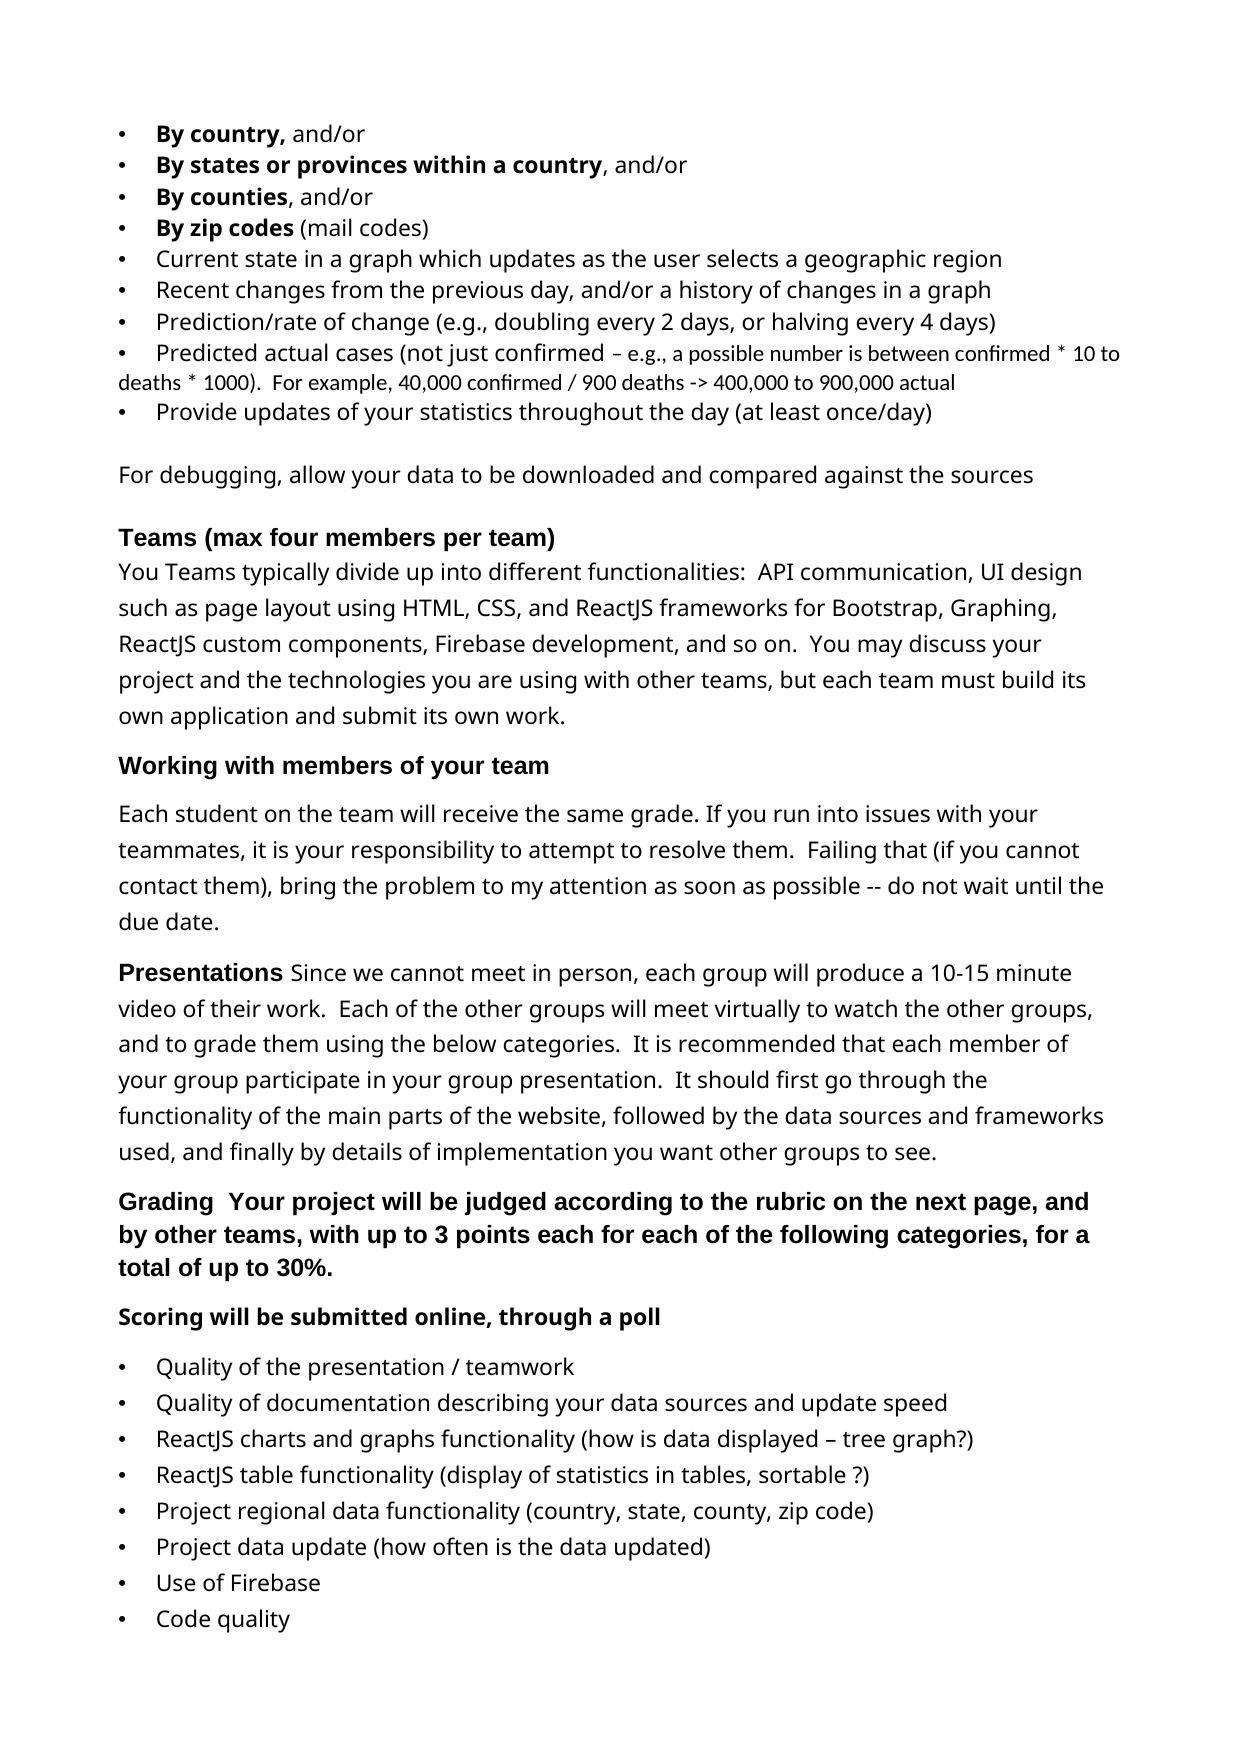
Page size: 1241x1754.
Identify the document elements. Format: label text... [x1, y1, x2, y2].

text Grading Your project will be judged according to the rubric on the next page, and by other teams, with up to 3 points each for each of the following categories, for a total of up to 30%. [118, 1187, 1122, 1282]
text Teams (max four members per team) You Teams typically divide up into different functionalities: API communication, UI design such as page layout using HTML, CSS, and ReactJS frameworks for Bootstrap, Graphing, ReactJS custom components, Firebase development, and so on. You may discuss your project and the technologies you are using with other teams, but each team must build its own application and submit its own work. [118, 490, 1122, 731]
list Project data update (how often is the data updated) [81, 1531, 1122, 1562]
text Scoring will be submitted online, through a poll [118, 1300, 1122, 1332]
text For debugging, allow your data to be downloaded and compared against the sources [118, 427, 1122, 490]
list Provide updates of your statistics throughout the day (at least once/day) [81, 396, 1122, 427]
text Each student on the team will receive the same grade. If you run into issues with your teammates, it is your responsibility to attempt to resolve them. Failing that (if you cannot contact them), bring the problem to my attention as soon as possible -- do not wait until the due date. [118, 798, 1122, 937]
list Code quality [81, 1602, 1122, 1634]
text Presentations Since we cannot meet in person, each group will produce a 10-15 minute video of their work. Each of the other groups will meet virtually to watch the other groups, and to grade them using the below categories. It is recommended that each member of your group participate in your group presentation. It should first go through the functionality of the main parts of the website, followed by the data sources and frameworks used, and finally by details of implementation you want other groups to see. [118, 957, 1122, 1167]
list By country, and/or [81, 118, 1122, 149]
list Recent changes from the previous day, and/or a history of changes in a graph [81, 274, 1122, 306]
list By zip codes (mail codes) [81, 212, 1122, 243]
list Project regional data functionality (country, state, county, zip code) [81, 1495, 1122, 1526]
list ReactJS charts and graphs functionality (how is data displayed – tree graph?) [81, 1423, 1122, 1454]
list By counties, and/or [81, 181, 1122, 212]
text Working with members of your team [118, 751, 1122, 779]
list ReactJS table functionality (display of statistics in tables, sortable ?) [81, 1459, 1122, 1490]
list Current state in a graph which updates as the user selects a geographic region [81, 243, 1122, 274]
list Quality of the presentation / teamwork [81, 1351, 1122, 1382]
list Use of Firebase [81, 1567, 1122, 1598]
list Prediction/rate of change (e.g., doubling every 2 days, or halving every 4 days) [81, 306, 1122, 337]
list Predicted actual cases (not just confirmed – e.g., a possible number is between confirmed * 10 to deaths * 1000). For example, 40,000 confirmed / 900 deaths -> 400,000 to 900,000 actual [81, 337, 1122, 396]
list By states or provinces within a country, and/or [81, 149, 1122, 181]
list Quality of documentation describing your data sources and update speed [81, 1387, 1122, 1418]
